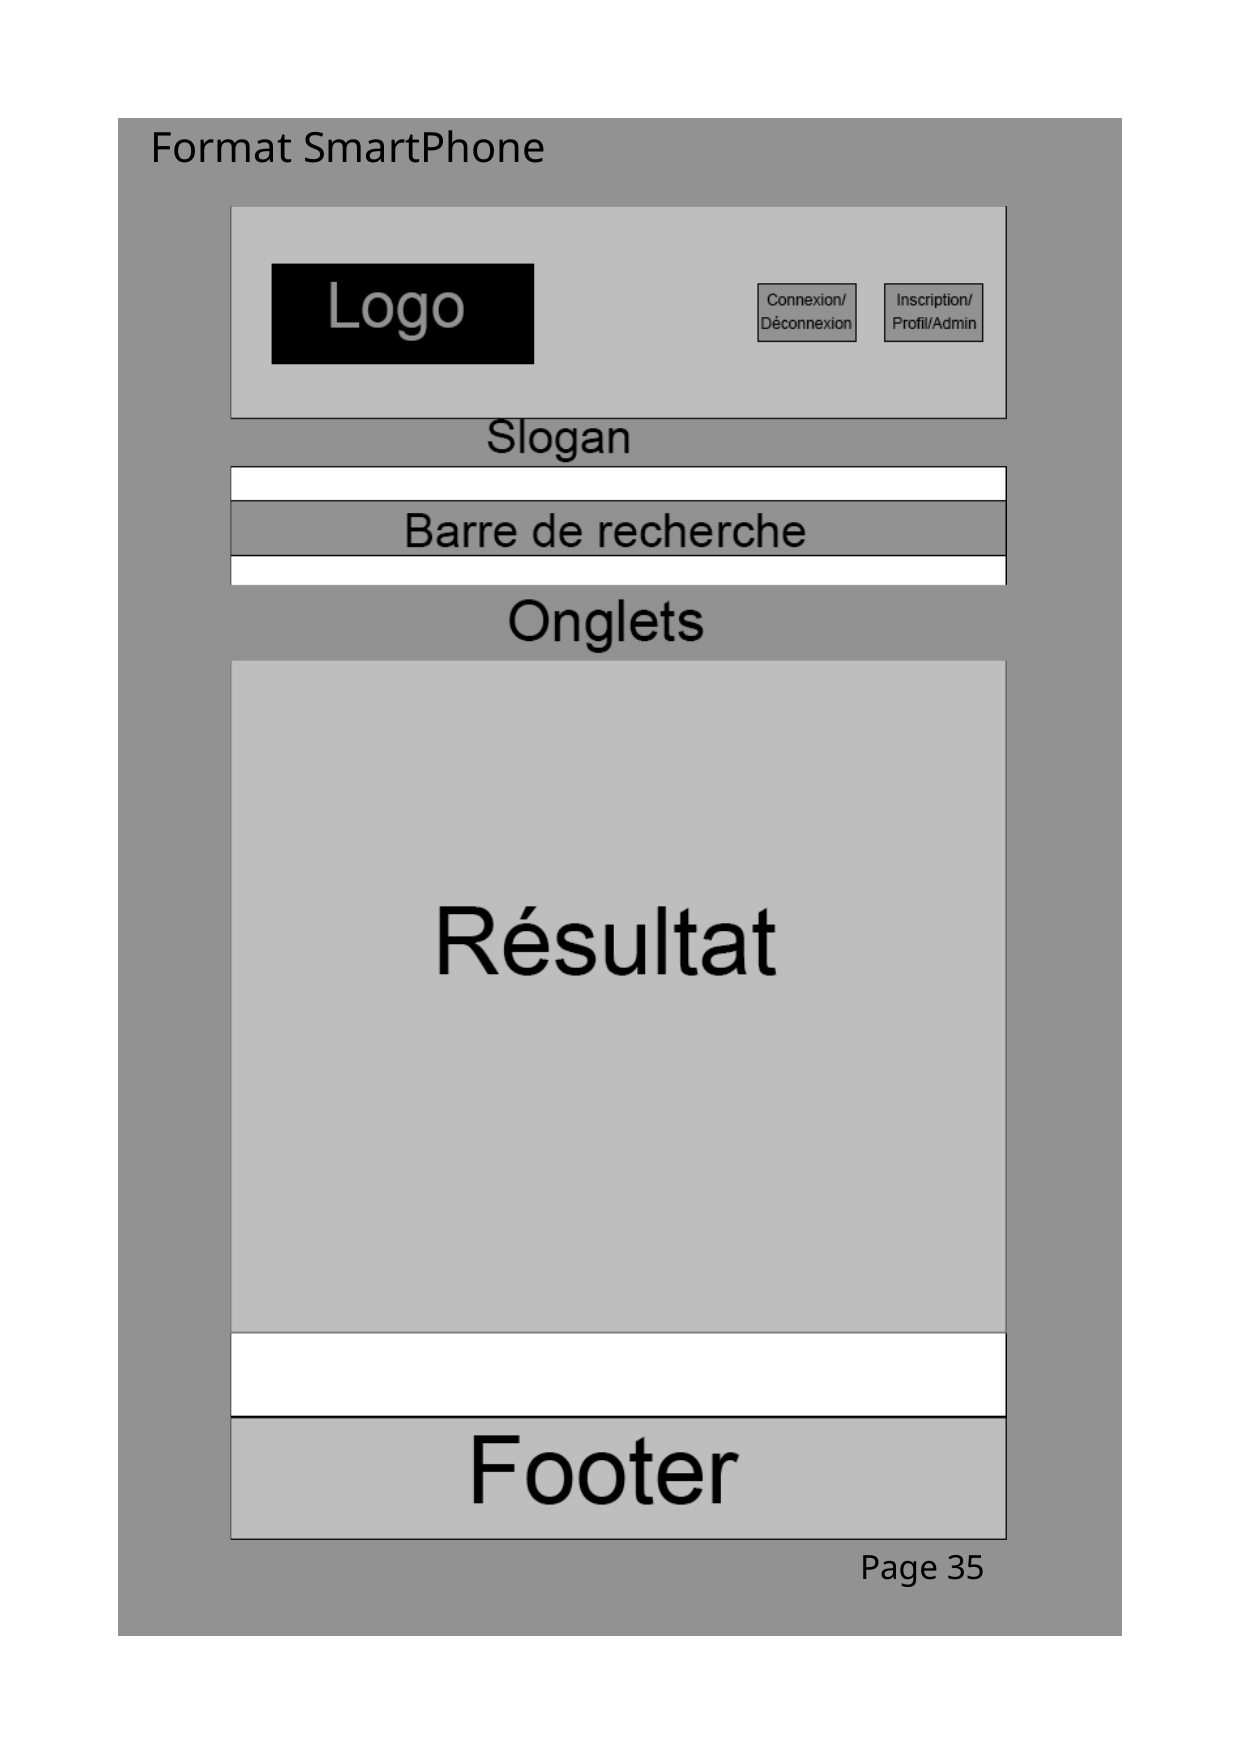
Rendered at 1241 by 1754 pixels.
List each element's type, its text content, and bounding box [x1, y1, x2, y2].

text Page 35 [118, 198, 1122, 1590]
text Format SmartPhone [118, 118, 1122, 175]
picture [230, 206, 1007, 1540]
